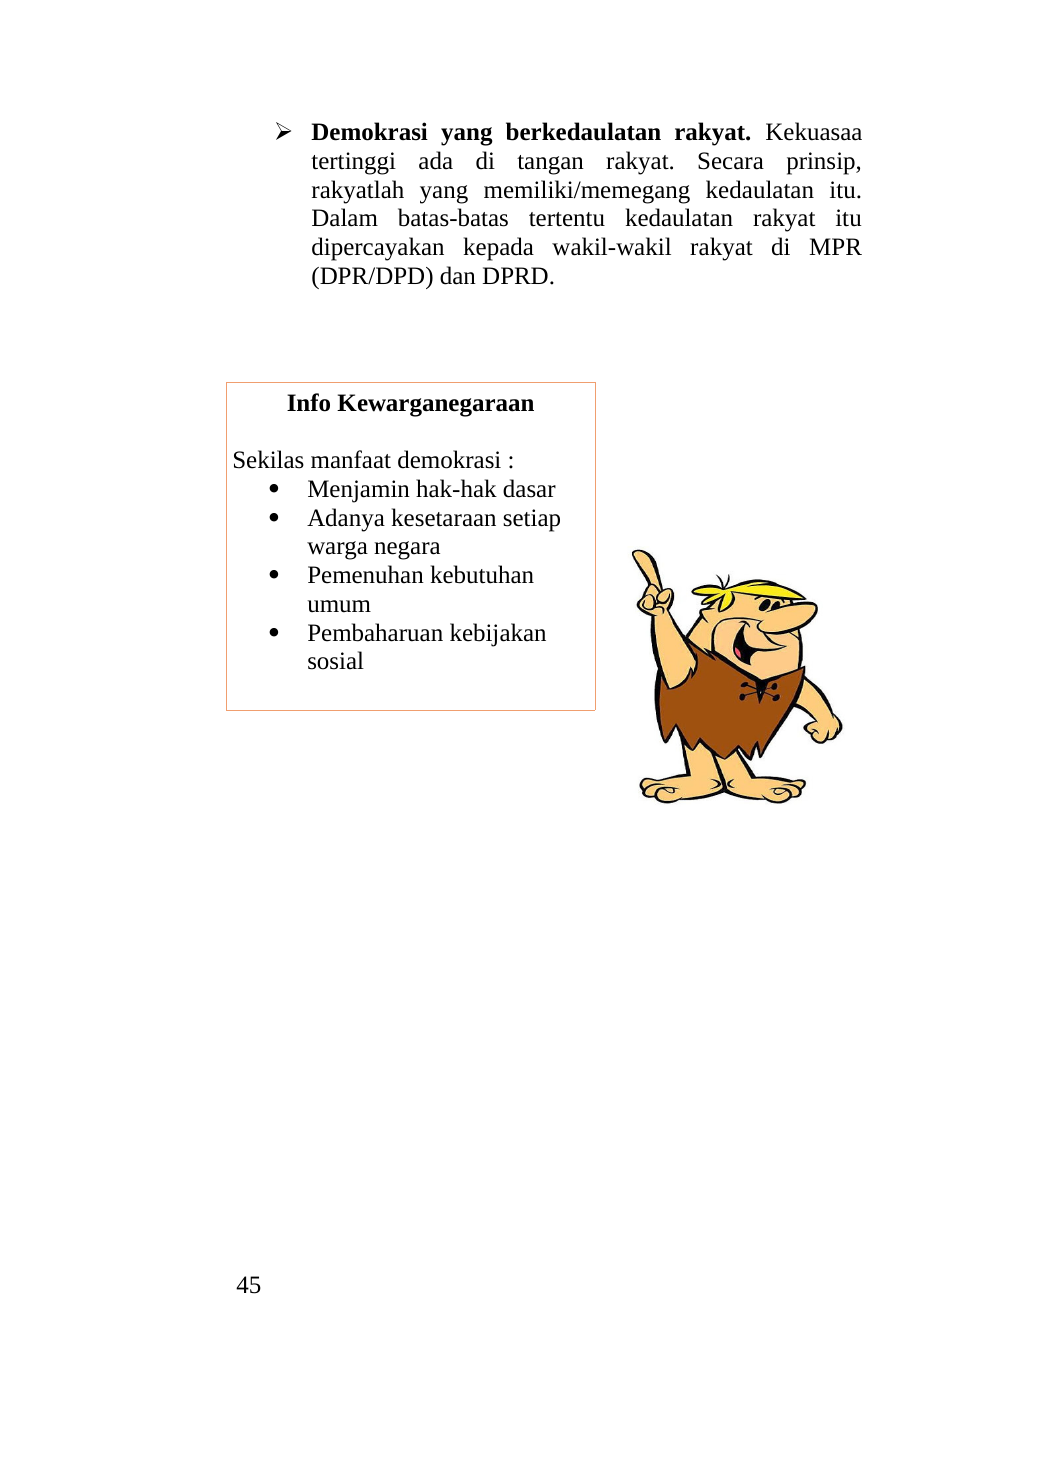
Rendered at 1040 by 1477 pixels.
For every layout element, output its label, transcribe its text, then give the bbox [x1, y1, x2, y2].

list Demokrasi yang berkedaulatan rakyat. Kekuasaa tertinggi ada di tangan rakyat. Secara prinsip, rakyatlah yang memiliki/memegang kedaulatan itu. Dalam batas-batas tertentu kedaulatan rakyat itu dipercayakan kepada wakil-wakil rakyat di MPR (DPR/DPD) dan DPRD. [274, 117, 862, 290]
table_header [221, 376, 601, 948]
picture [606, 546, 866, 809]
table_header Info Kewarganegaraan Sekilas manfaat demokrasi : Menjamin hak-hak dasar Adanya kesetaraan setiap warga negara Pemenuhan kebutuhan umum Pembaharuan kebijakan sosial [227, 383, 595, 709]
table_header [601, 376, 872, 948]
